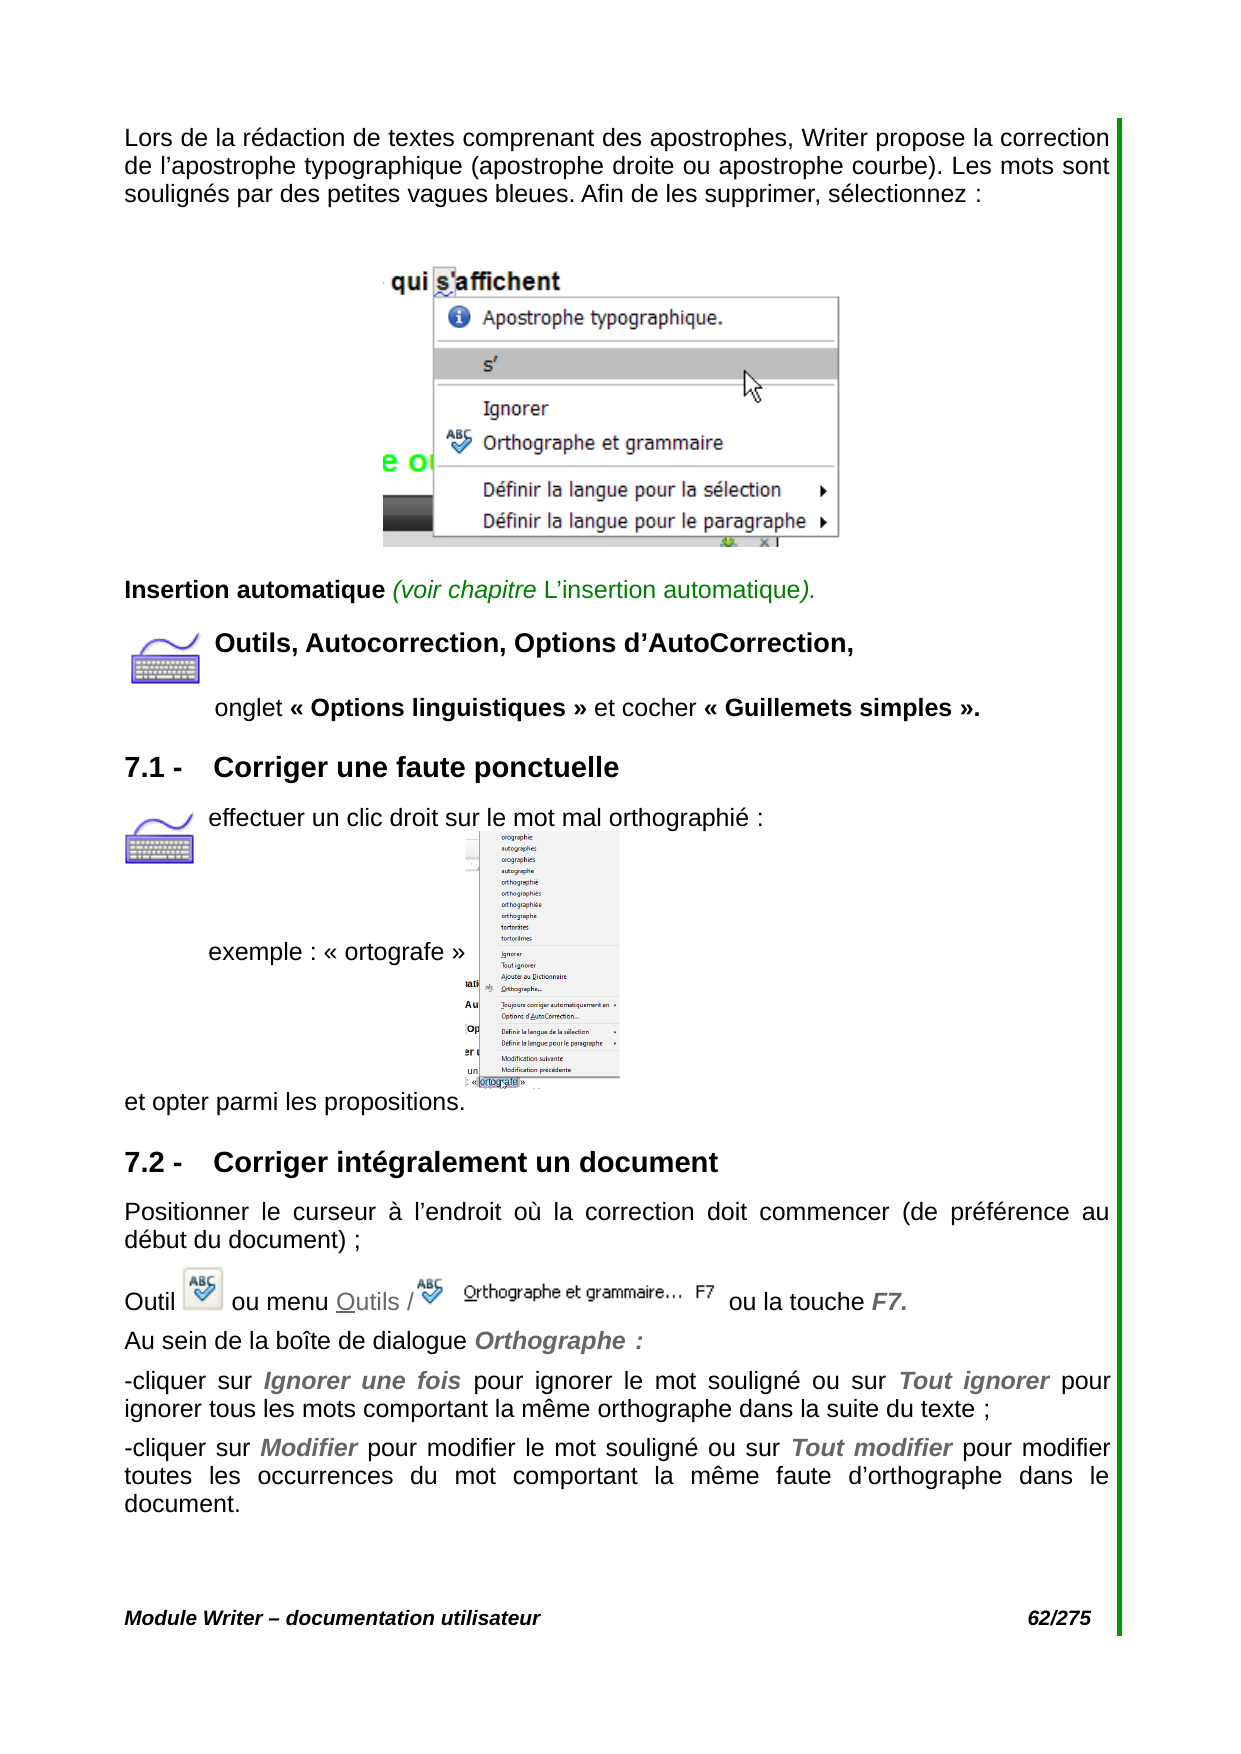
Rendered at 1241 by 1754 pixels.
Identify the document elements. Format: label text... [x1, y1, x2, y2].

text Insertion automatique (voir chapitre L’insertion automatique). [124, 259, 1111, 604]
text [620, 832, 1111, 1088]
text onglet « Options linguistiques » et cocher « Guillemets simples ». [124, 694, 1111, 722]
text exemple : « ortografe » [124, 832, 465, 1088]
picture [121, 802, 197, 878]
subtitle Corriger intégralement un document [124, 1146, 1111, 1178]
picture [127, 622, 203, 698]
picture [413, 1276, 722, 1308]
text et opter parmi les propositions. [124, 1088, 1111, 1116]
text effectuer un clic droit sur le mot mal orthographié : [197, 804, 1111, 832]
text Positionner le curseur à l’endroit où la correction doit commencer (de préférence au début du document) ; [124, 1198, 1111, 1254]
picture [465, 831, 620, 1089]
text Au sein de la boîte de dialogue Orthographe : [124, 1327, 1111, 1355]
text Lors de la rédaction de textes comprenant des apostrophes, Writer propose la correction de l’apostrophe typographique (apostrophe droite ou apostrophe courbe). Les mots sont soulignés par des petites vagues bleues. Afin de les supprimer, sélectionnez : [124, 124, 1111, 208]
picture [383, 256, 852, 547]
text -cliquer sur Modifier pour modifier le mot souligné ou sur Tout modifier pour modifier toutes les occurrences du mot comportant la même faute d’orthographe dans le document. [124, 1434, 1111, 1518]
text Outil ou menu Outils / ou la touche F7. [124, 1266, 1111, 1315]
picture [182, 1265, 225, 1312]
subtitle Corriger une faute ponctuelle [124, 751, 1111, 784]
text Outils, Autocorrection, Options d’AutoCorrection, [203, 628, 1111, 658]
text -cliquer sur Ignorer une fois pour ignorer le mot souligné ou sur Tout ignorer pour ignorer tous les mots comportant la même orthographe dans la suite du texte ; [124, 1367, 1111, 1422]
